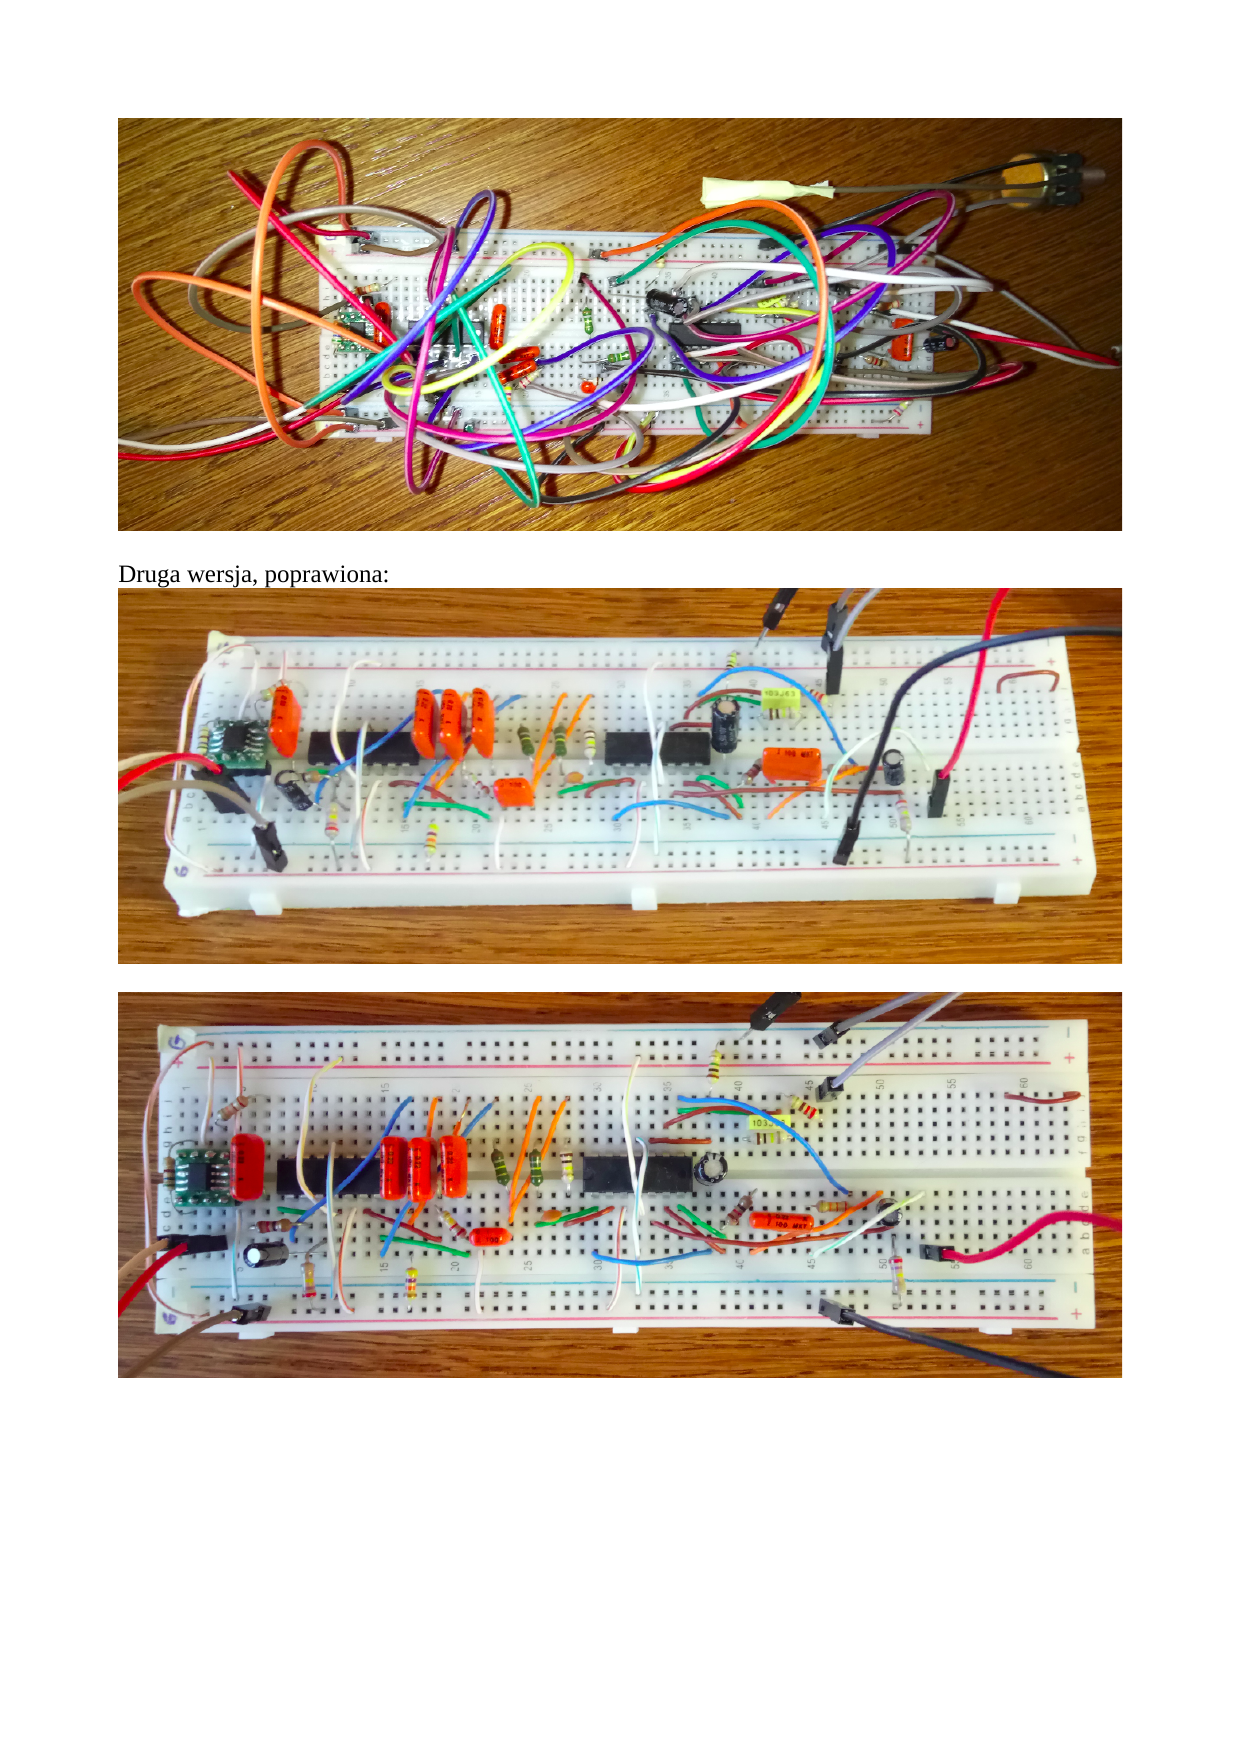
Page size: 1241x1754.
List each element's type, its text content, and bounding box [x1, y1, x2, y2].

text Druga wersja, poprawiona: [118, 559, 1122, 588]
picture [118, 992, 1123, 1378]
picture [118, 118, 1123, 531]
picture [118, 588, 1123, 964]
